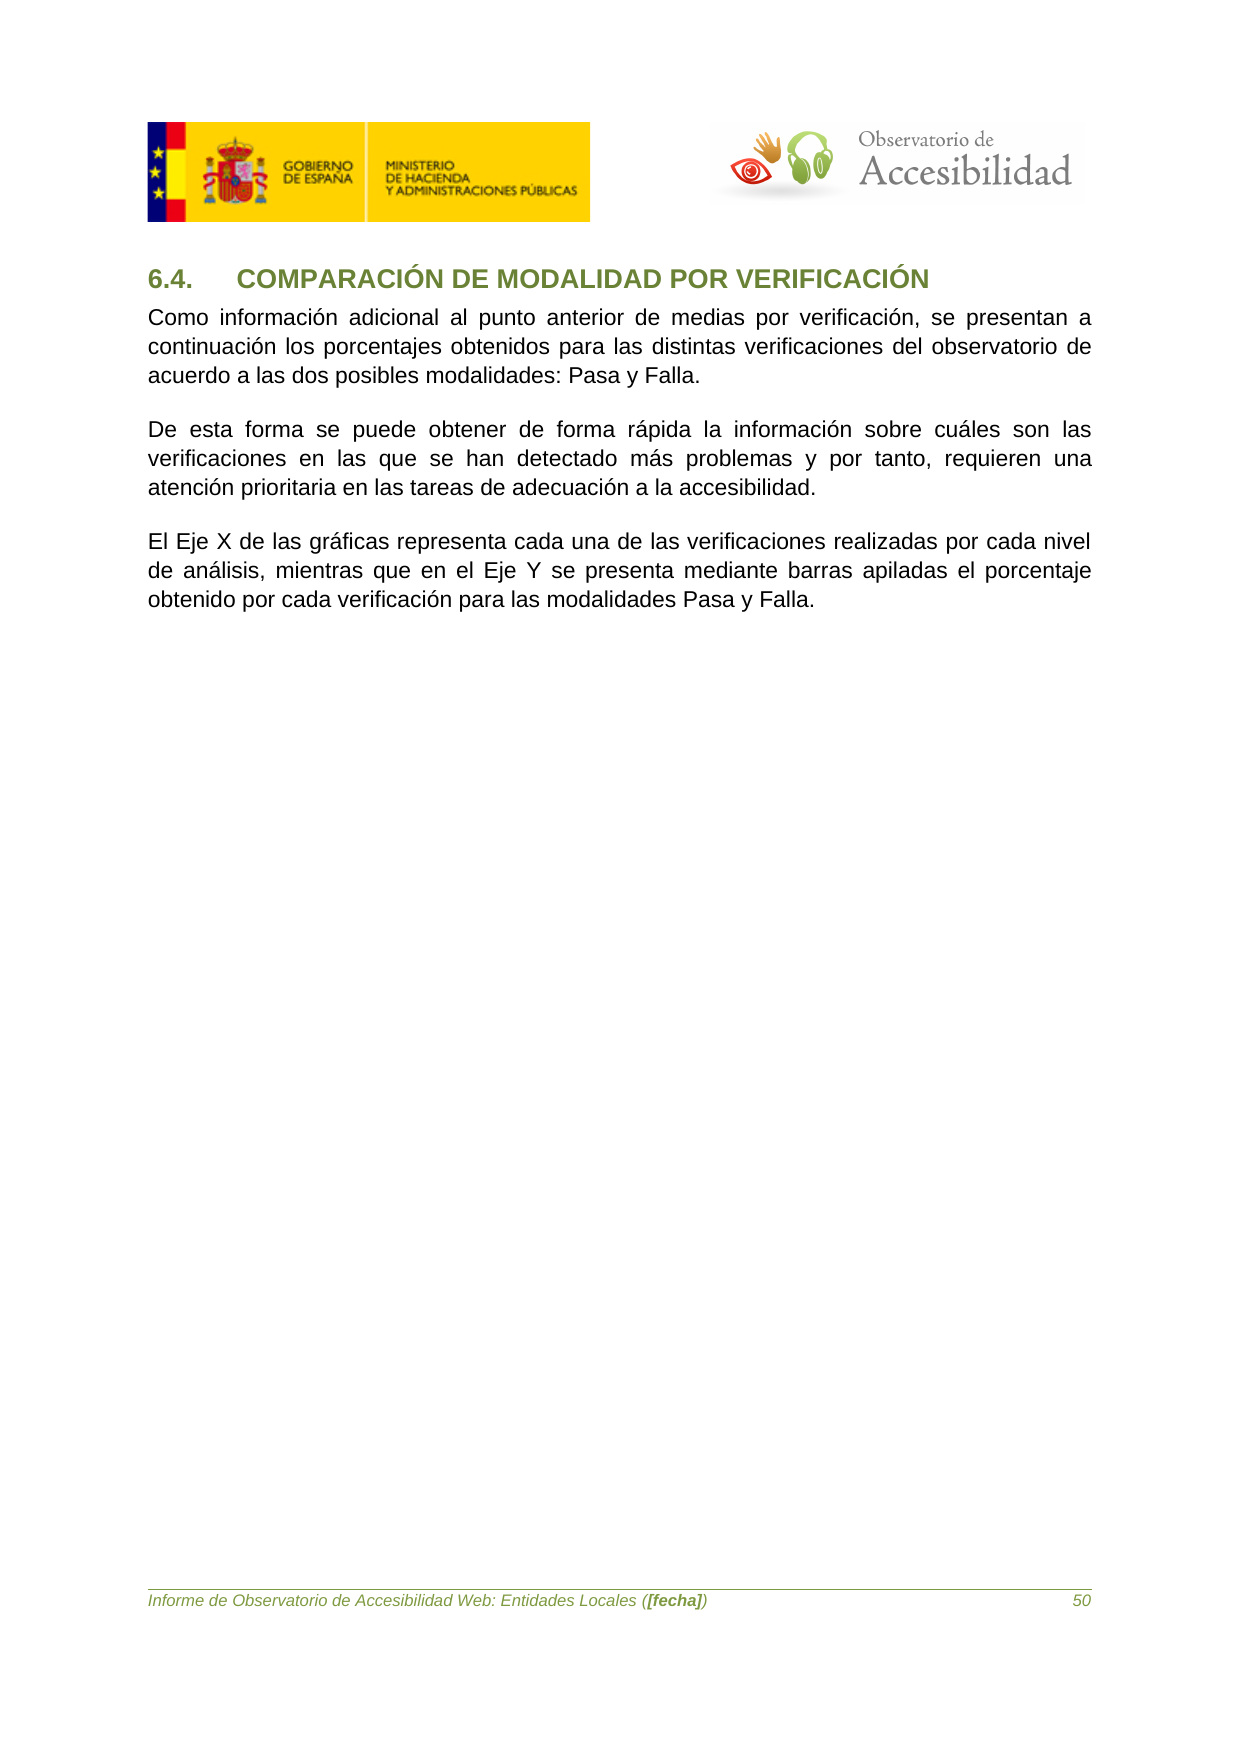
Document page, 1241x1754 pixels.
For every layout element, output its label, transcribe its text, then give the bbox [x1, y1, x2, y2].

picture [147, 122, 591, 222]
text Como información adicional al punto anterior de medias por verificación, se presentan a continuación los porcentajes obtenidos para las distintas verificaciones del observatorio de acuerdo a las dos posibles modalidades: Pasa y Falla. [148, 304, 1092, 388]
text De esta forma se puede obtener de forma rápida la información sobre cuáles son las verificaciones en las que se han detectado más problemas y por tanto, requieren una atención prioritaria en las tareas de adecuación a la accesibilidad. [148, 416, 1092, 500]
text El Eje X de las gráficas representa cada una de las verificaciones realizadas por cada nivel de análisis, mientras que en el Eje Y se presenta mediante barras apiladas el porcentaje obtenido por cada verificación para las modalidades Pasa y Falla. [148, 528, 1092, 612]
picture [710, 122, 1086, 205]
list Comparación de Modalidad por Verificación [148, 263, 1092, 294]
